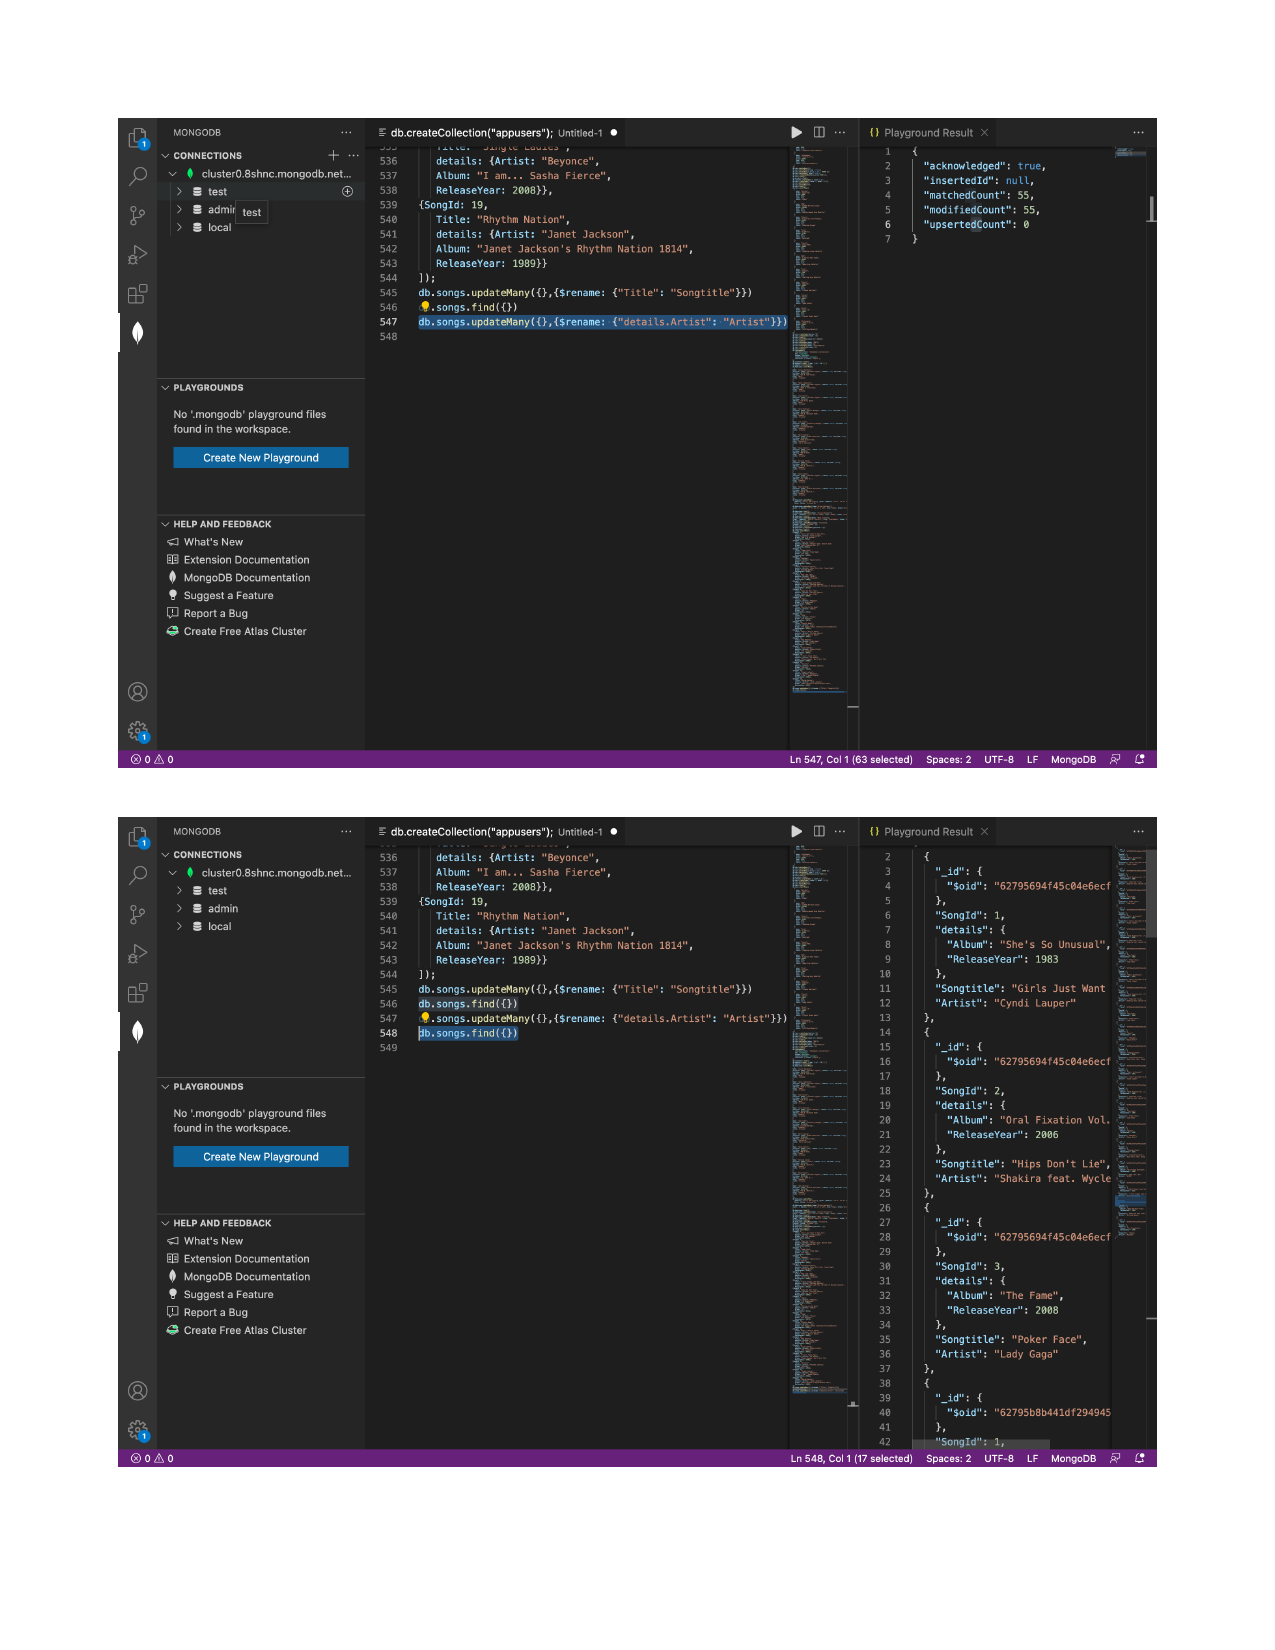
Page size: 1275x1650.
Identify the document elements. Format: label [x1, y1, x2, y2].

picture [118, 118, 1157, 768]
picture [118, 817, 1157, 1467]
